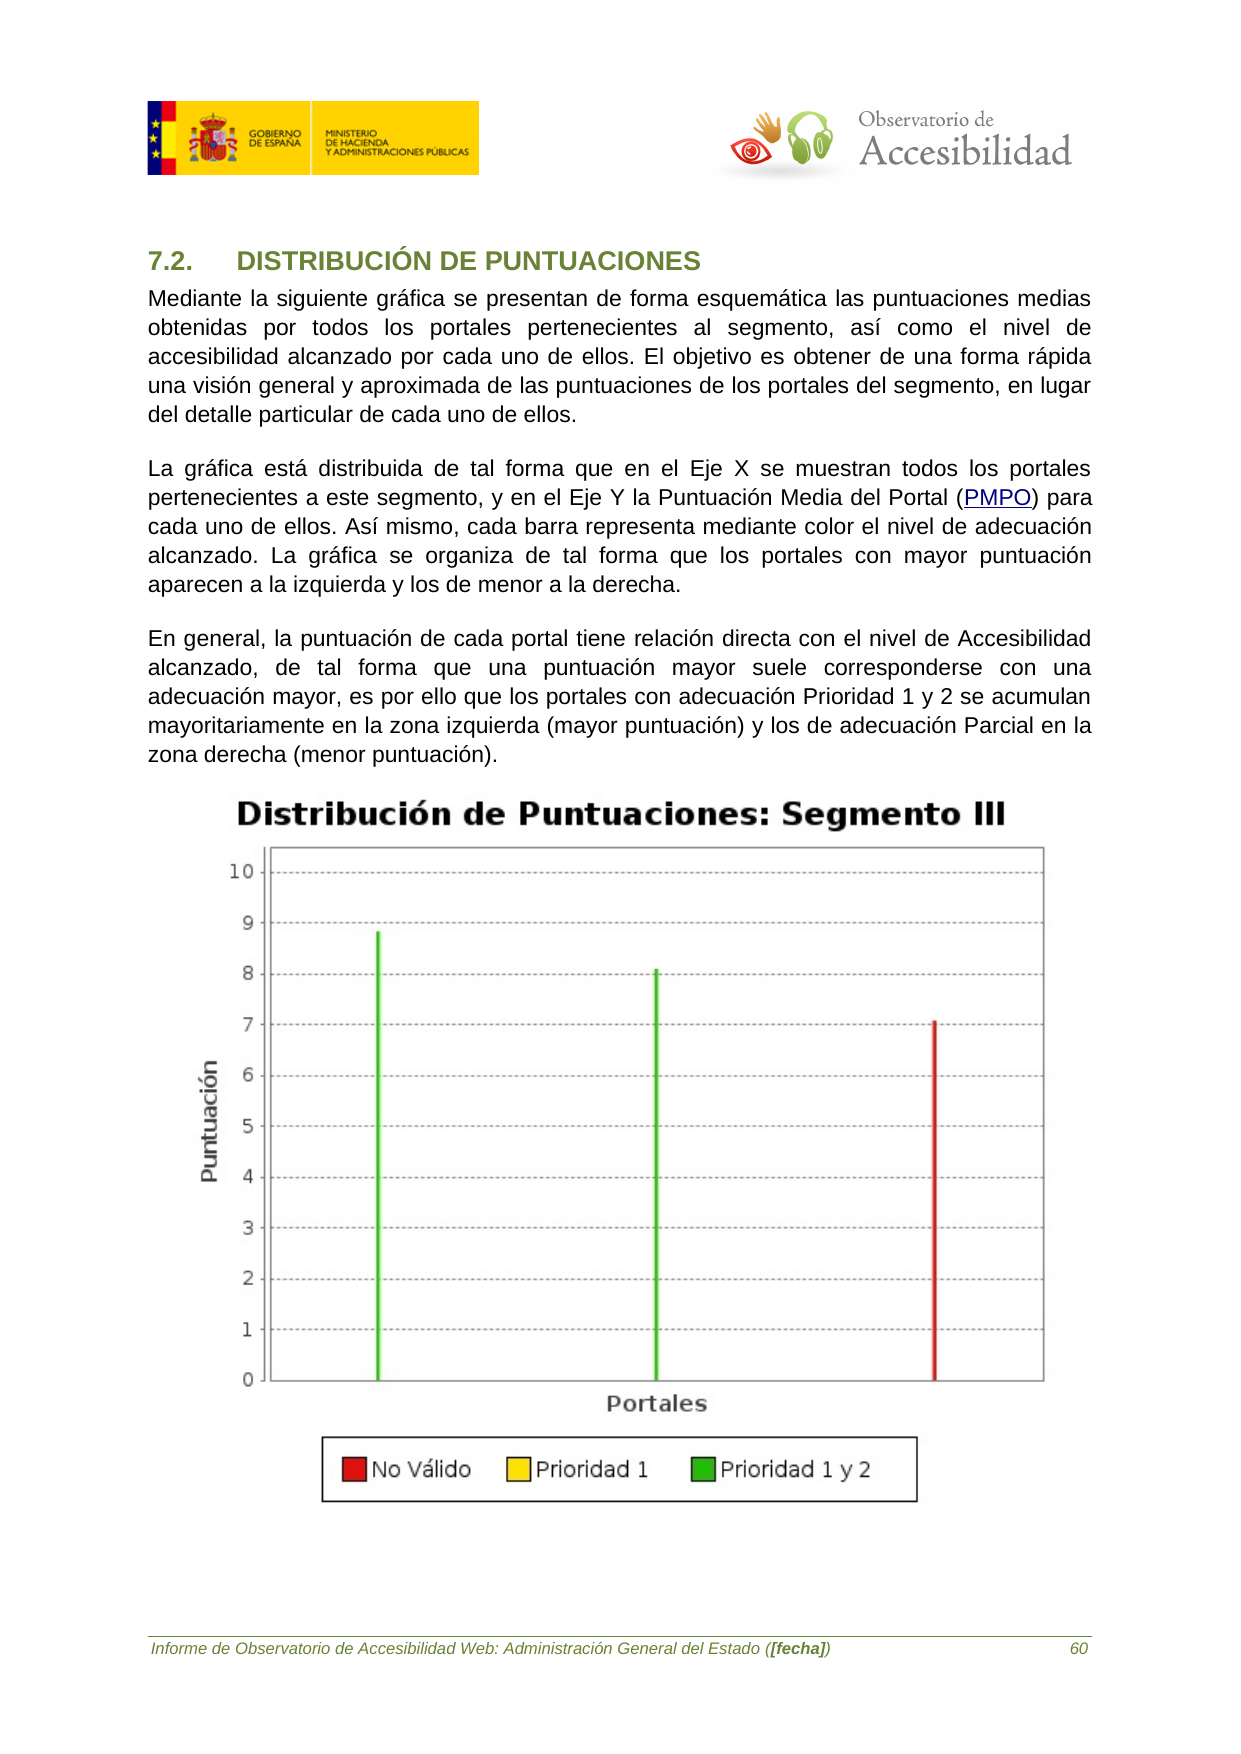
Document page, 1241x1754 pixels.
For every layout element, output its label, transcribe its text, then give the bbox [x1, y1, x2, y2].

text En general, la puntuación de cada portal tiene relación directa con el nivel de Accesibilidad alcanzado, de tal forma que una puntuación mayor suele corresponderse con una adecuación mayor, es por ello que los portales con adecuación Prioridad 1 y 2 se acumulan mayoritariamente en la zona izquierda (mayor puntuación) y los de adecuación Parcial en la zona derecha (menor puntuación). [148, 625, 1092, 767]
picture [710, 102, 1086, 185]
picture [147, 101, 479, 175]
subtitle Distribución de puntuaciones [148, 245, 1092, 276]
text Mediante la siguiente gráfica se presentan de forma esquemática las puntuaciones medias obtenidas por todos los portales pertenecientes al segmento, así como el nivel de accesibilidad alcanzado por cada uno de ellos. El objetivo es obtener de una forma rápida una visión general y aproximada de las puntuaciones de los portales del segmento, en lugar del detalle particular de cada uno de ellos. [148, 285, 1092, 427]
text La gráfica está distribuida de tal forma que en el Eje X se muestran todos los portales pertenecientes a este segmento, y en el Eje Y la Puntuación Media del Portal (PMPO) para cada uno de ellos. Así mismo, cada barra representa mediante color el nivel de adecuación alcanzado. La gráfica se organiza de tal forma que los portales con mayor puntuación aparecen a la izquierda y los de menor a la derecha. [148, 455, 1092, 597]
picture [178, 794, 1062, 1504]
